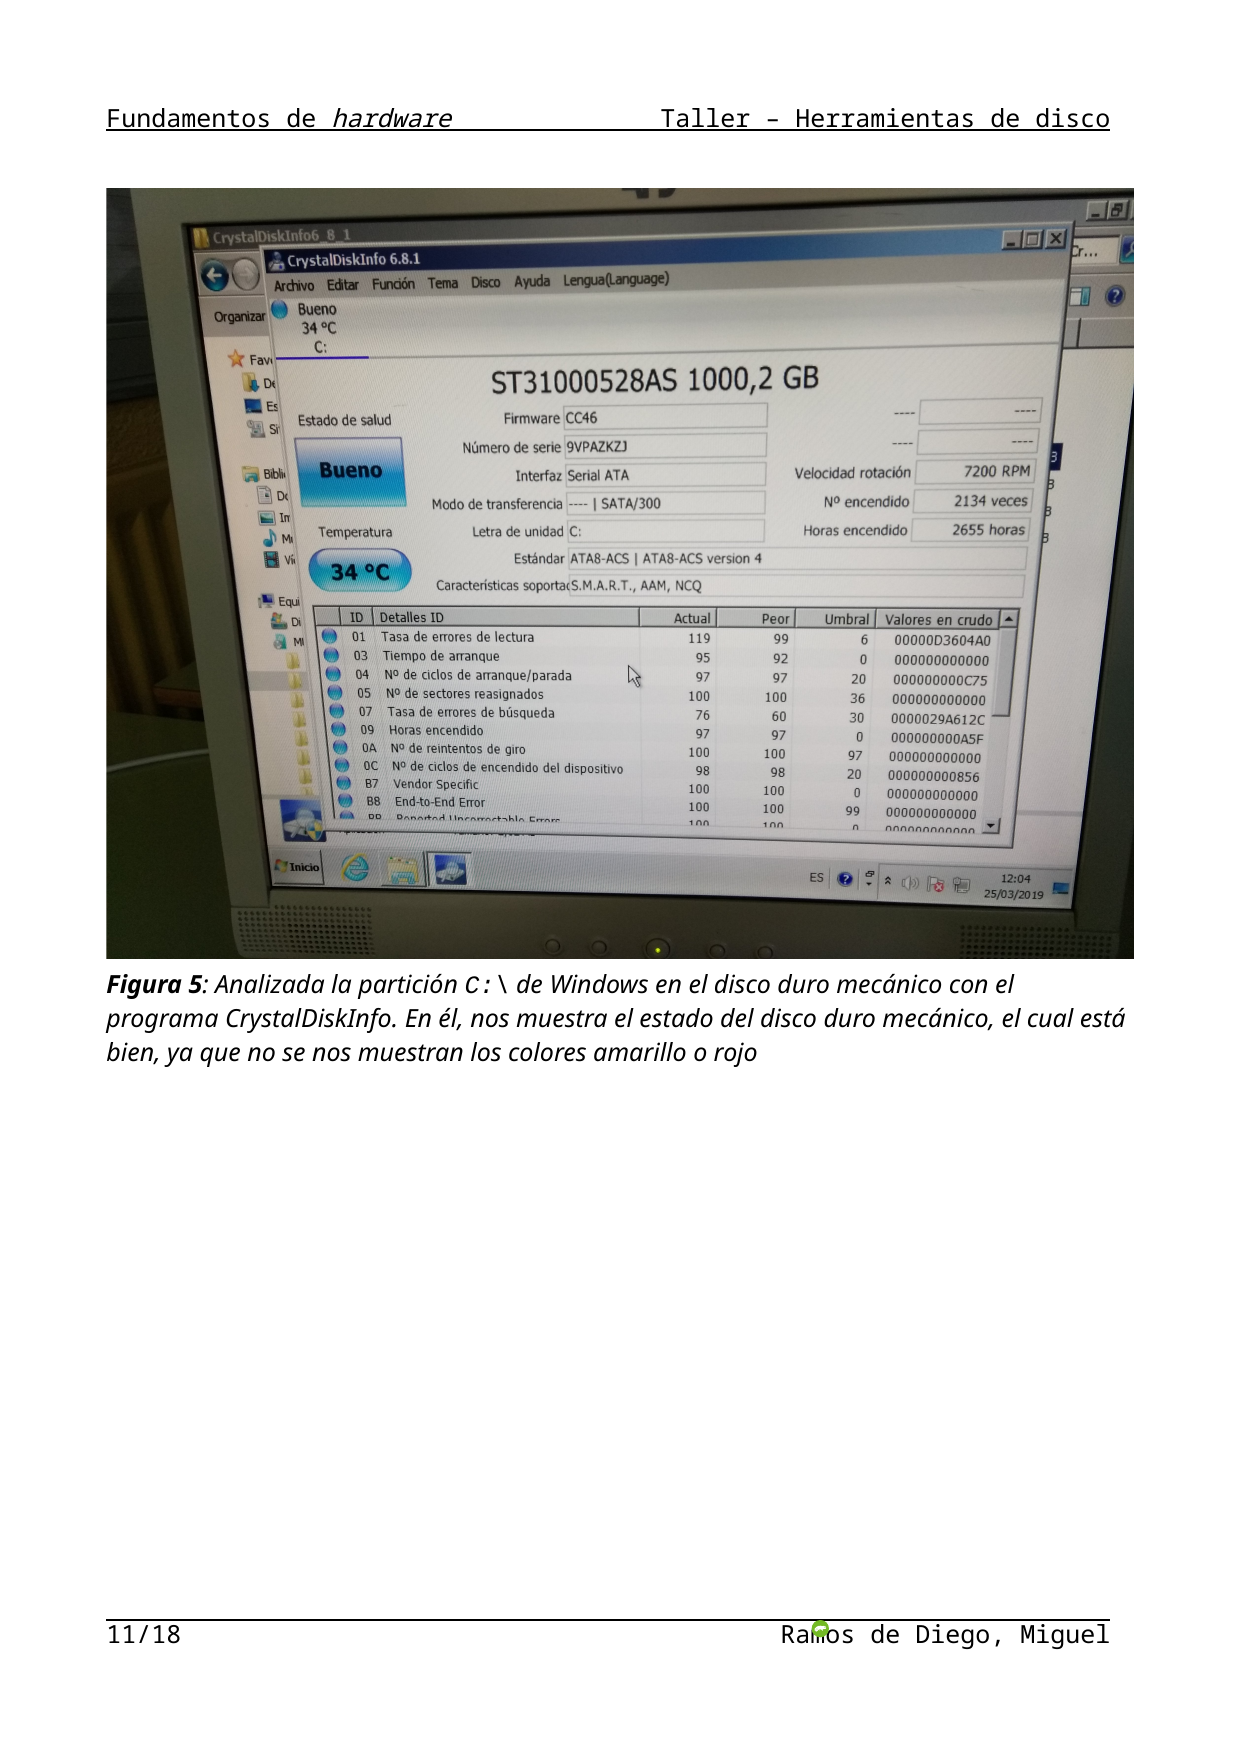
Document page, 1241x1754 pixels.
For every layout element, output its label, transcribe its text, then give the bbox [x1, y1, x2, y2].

picture [106, 188, 1134, 959]
text Figura 5: Analizada la partición C:\ de Windows en el disco duro mecánico con el programa CrystalDiskInfo. En él, nos muestra el estado del disco duro mecánico, el cual está bien, ya que no se nos muestran los colores amarillo o rojo [106, 959, 1134, 1069]
